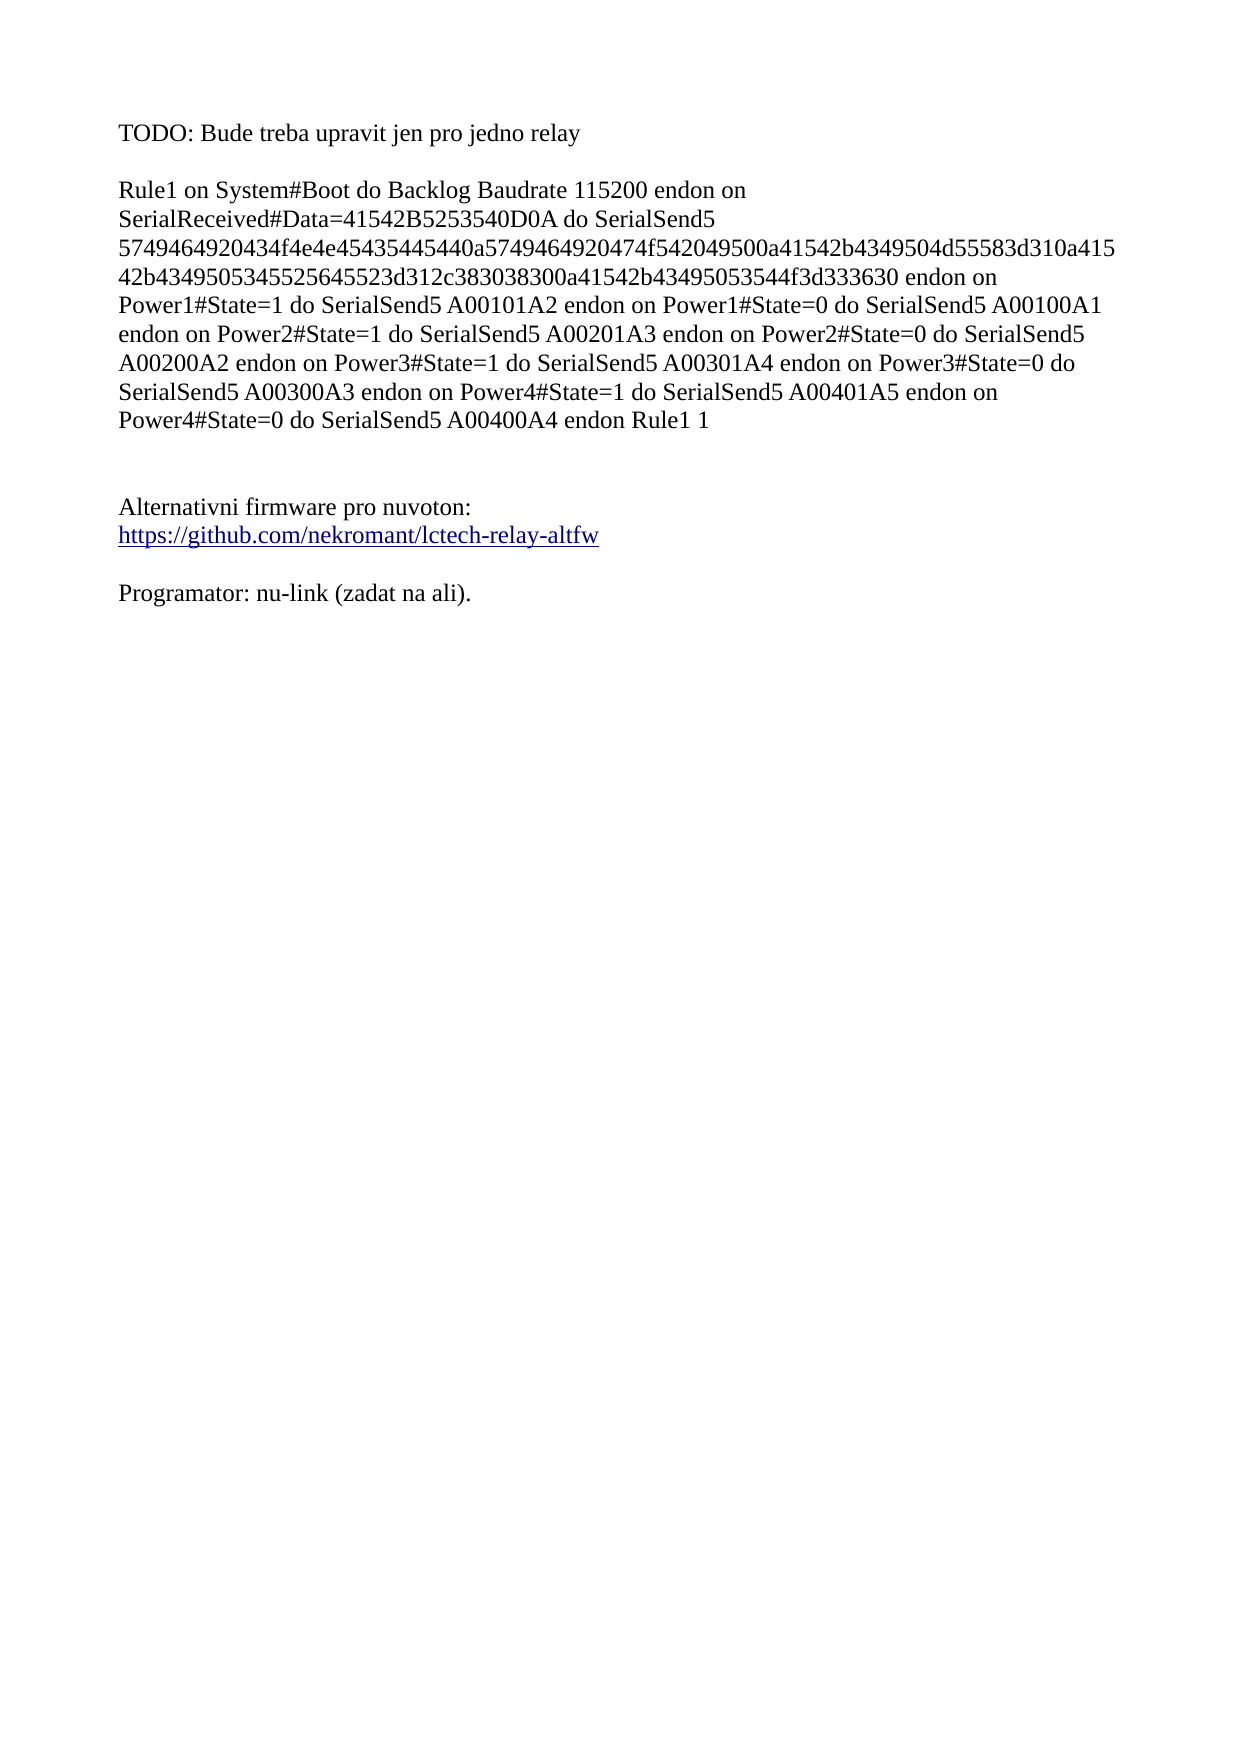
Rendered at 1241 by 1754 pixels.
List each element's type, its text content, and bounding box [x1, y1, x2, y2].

text Alternativni firmware pro nuvoton: [118, 492, 1122, 521]
text TODO: Bude treba upravit jen pro jedno relay [118, 118, 1122, 147]
text Rule1 on System#Boot do Backlog Baudrate 115200 endon on SerialReceived#Data=41542B5253540D0A do SerialSend5 5749464920434f4e4e45435445440a5749464920474f542049500a41542b4349504d55583d310a41542b4349505345525645523d312c383038300a41542b43495053544f3d333630 endon on Power1#State=1 do SerialSend5 A00101A2 endon on Power1#State=0 do SerialSend5 A00100A1 endon on Power2#State=1 do SerialSend5 A00201A3 endon on Power2#State=0 do SerialSend5 A00200A2 endon on Power3#State=1 do SerialSend5 A00301A4 endon on Power3#State=0 do SerialSend5 A00300A3 endon on Power4#State=1 do SerialSend5 A00401A5 endon on Power4#State=0 do SerialSend5 A00400A4 endon Rule1 1 [118, 176, 1122, 434]
text https://github.com/nekromant/lctech-relay-altfw Programator: nu-link (zadat na ali). [118, 521, 1122, 607]
